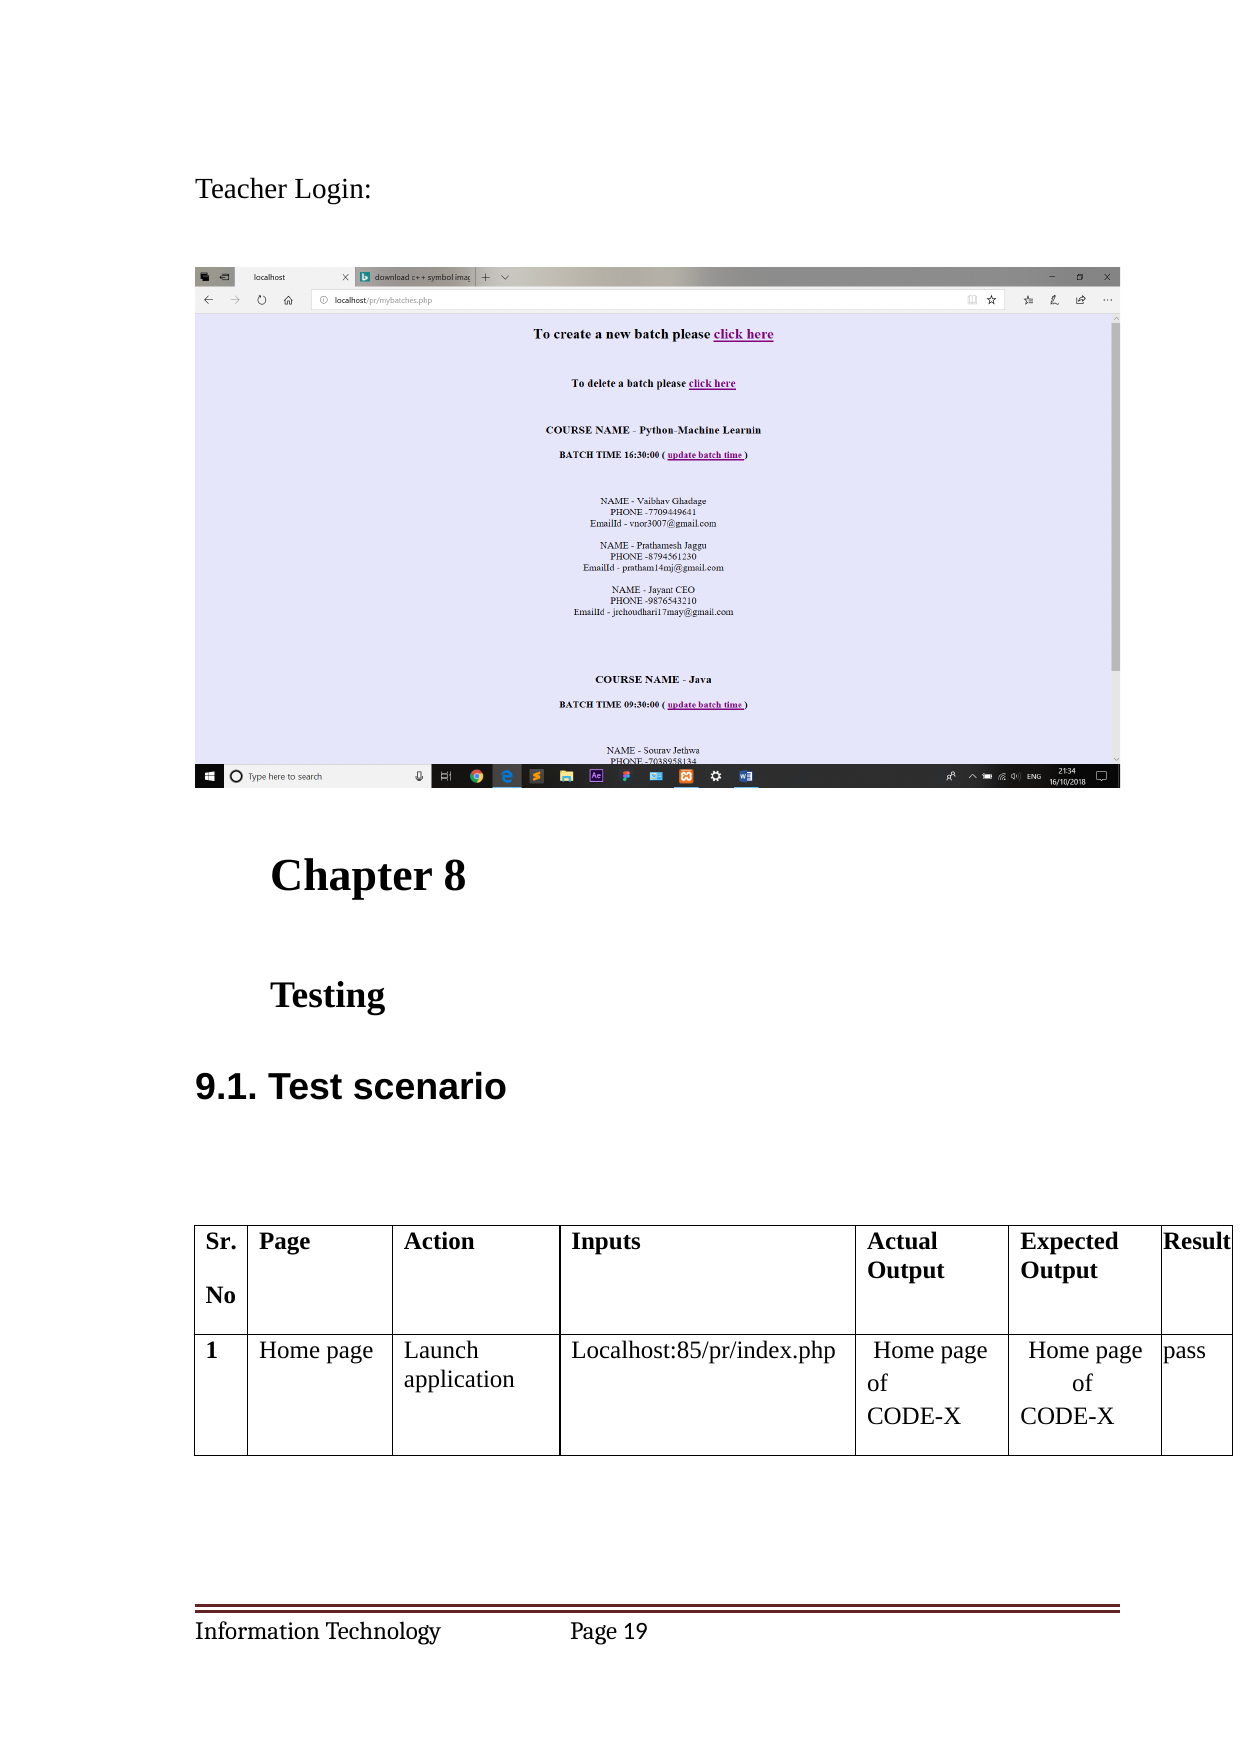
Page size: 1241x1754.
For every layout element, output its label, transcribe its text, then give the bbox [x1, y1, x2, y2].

text Chapter 8 [195, 848, 1120, 901]
table_header Page [248, 1226, 392, 1334]
table_cell Home page of CODE-X [1009, 1335, 1161, 1455]
subtitle 9.1. Test scenario [195, 1064, 1120, 1108]
table_header Action [393, 1226, 559, 1334]
table_cell Home page of CODE-X [856, 1335, 1008, 1455]
table_cell pass [1162, 1335, 1232, 1455]
table_header Expected Output [1009, 1226, 1161, 1334]
text Testing [195, 973, 1120, 1016]
table_header Actual Output [856, 1226, 1008, 1334]
table_header Inputs [561, 1226, 855, 1334]
table_header Result [1162, 1226, 1232, 1334]
table_cell 1 [195, 1335, 247, 1455]
text Teacher Login: [195, 171, 1120, 205]
table_cell Localhost:85/pr/index.php [561, 1335, 855, 1455]
table_cell Launch application [393, 1335, 559, 1455]
table_cell Home page [248, 1335, 392, 1455]
table_header Sr. No [195, 1226, 247, 1334]
